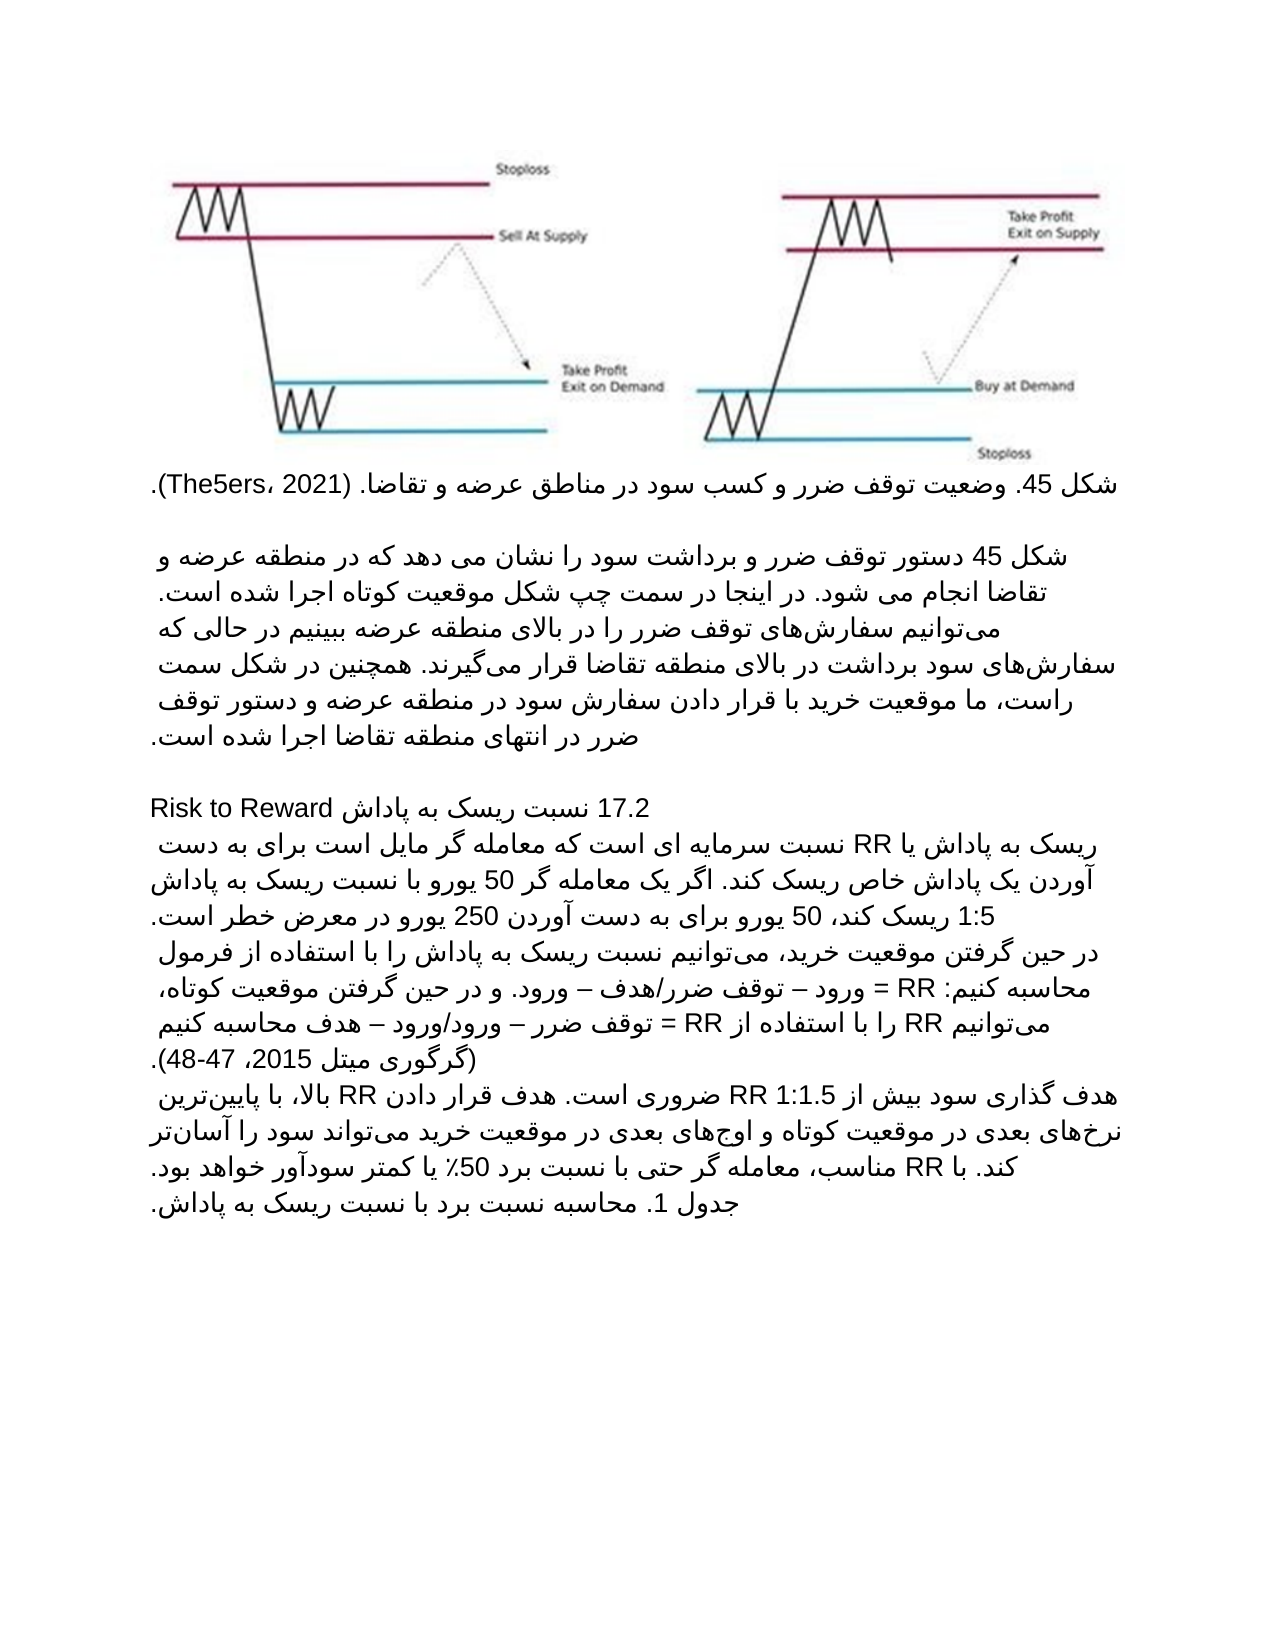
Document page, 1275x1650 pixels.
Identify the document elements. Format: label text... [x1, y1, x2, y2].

text هدف گذاری سود بیش از 1:1.5 RR ضروری است. هدف قرار دادن RR بالا، با پایین‌ترین نرخ‌های بعدی در موقعیت کوتاه و اوج‌های بعدی در موقعیت خرید می‌تواند سود را آسان‌تر کند. با RR مناسب، معامله گر حتی با نسبت برد 50٪ یا کمتر سودآور خواهد بود. [150, 1079, 1125, 1182]
text شکل 45. وضعیت توقف ضرر و کسب سود در مناطق عرضه و تقاضا. (The5ers، 2021). [150, 468, 1125, 500]
text شکل 45 دستور توقف ضرر و برداشت سود را نشان می دهد که در منطقه عرضه و تقاضا انجام می شود. در اینجا در سمت چپ شکل موقعیت کوتاه اجرا شده است. می‌توانیم سفارش‌های توقف ضرر را در بالای منطقه عرضه ببینیم در حالی که سفارش‌های سود برداشت در بالای منطقه تقاضا قرار می‌گیرند. همچنین در شکل سمت راست، ما موقعیت خرید با قرار دادن سفارش سود در منطقه عرضه و دستور توقف ضرر در انتهای منطقه تقاضا اجرا شده است. [150, 540, 1125, 751]
text 17.2 نسبت ریسک به پاداش Risk to Reward [150, 792, 1125, 823]
text در حین گرفتن موقعیت خرید، می‌توانیم نسبت ریسک به پاداش را با استفاده از فرمول محاسبه کنیم: RR = ورود – توقف ضرر/هدف – ورود. و در حین گرفتن موقعیت کوتاه، می‌توانیم RR را با استفاده از RR = توقف ضرر – ورود/ورود – هدف محاسبه کنیم (گرگوری میتل 2015، 47-48). [150, 936, 1125, 1075]
text ریسک به پاداش یا RR نسبت سرمایه ای است که معامله گر مایل است برای به دست آوردن یک پاداش خاص ریسک کند. اگر یک معامله گر 50 یورو با نسبت ریسک به پاداش 1:5 ریسک کند، 50 یورو برای به دست آوردن 250 یورو در معرض خطر است. [150, 828, 1125, 931]
text جدول 1. محاسبه نسبت برد با نسبت ریسک به پاداش. [150, 1187, 1125, 1218]
